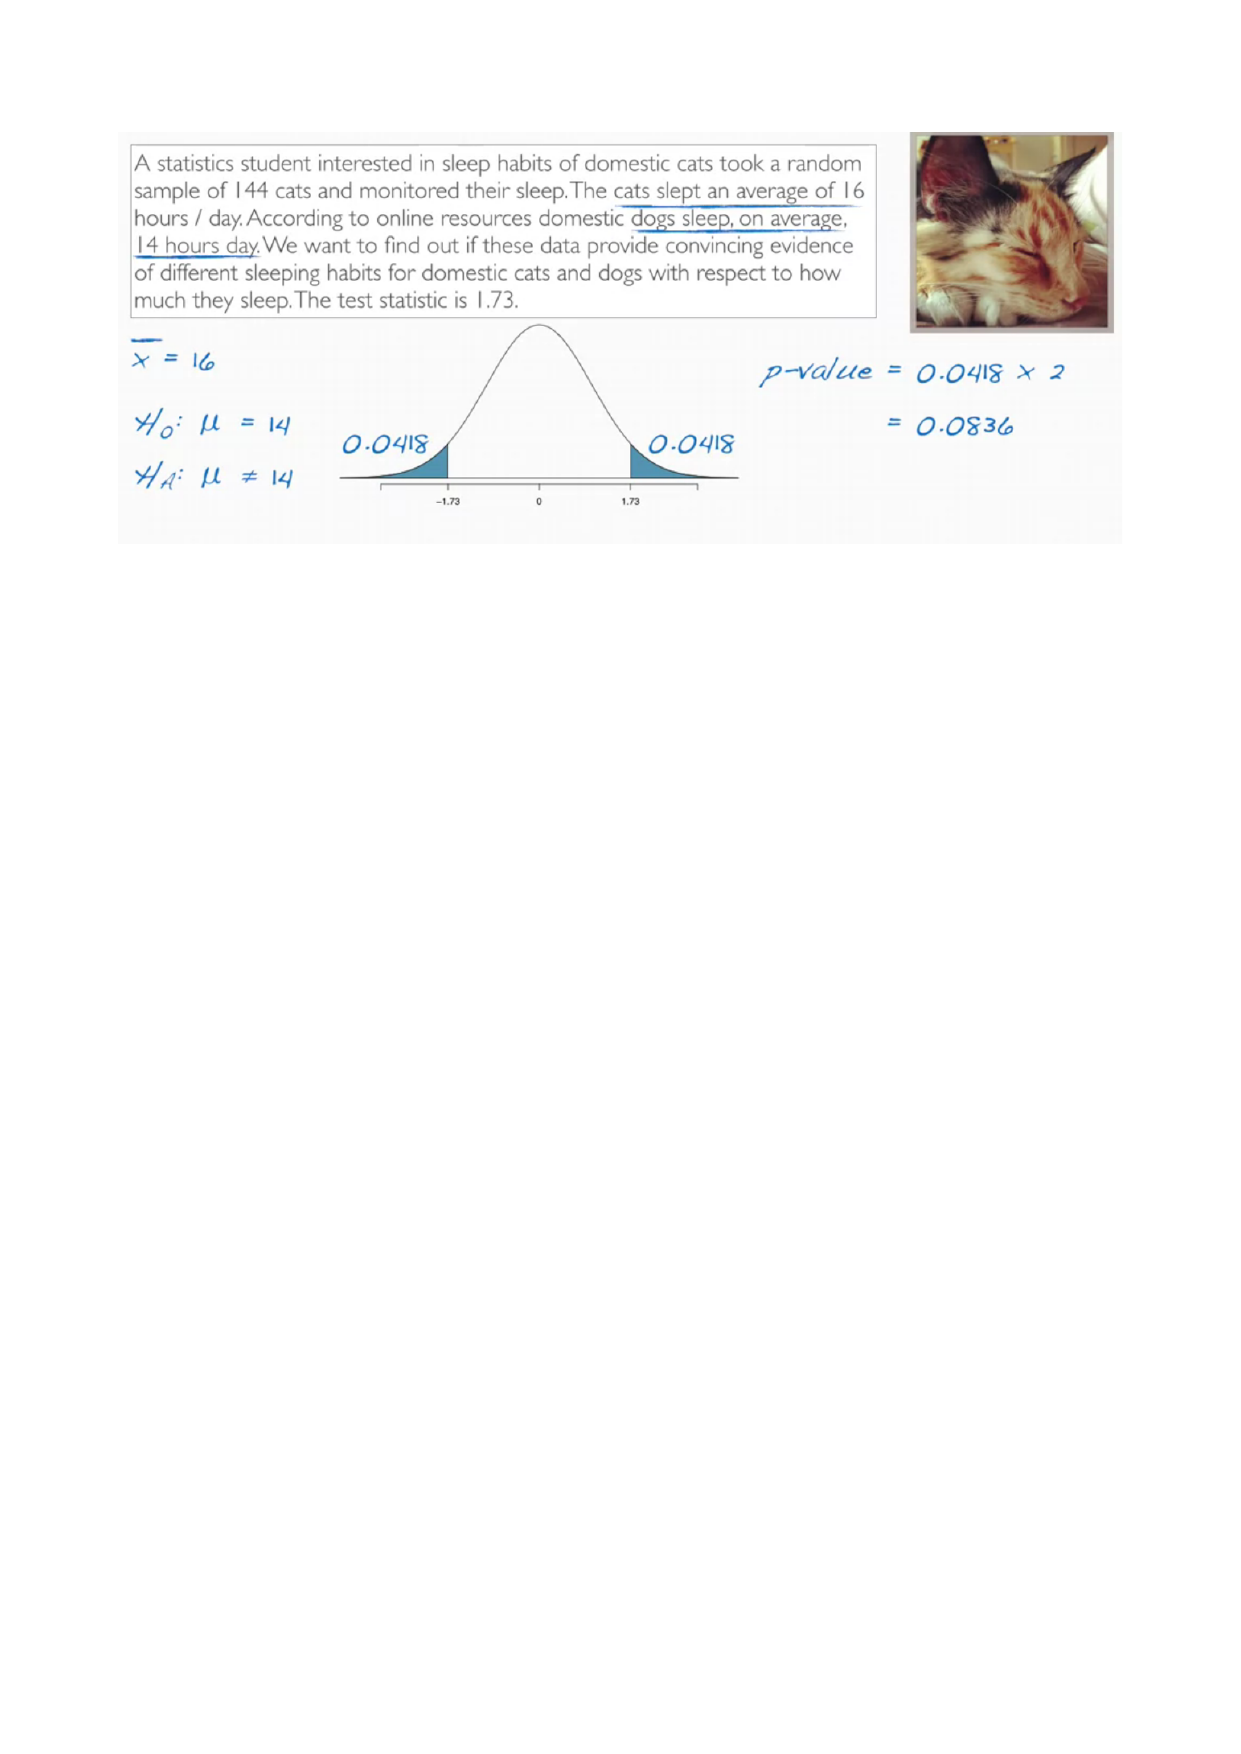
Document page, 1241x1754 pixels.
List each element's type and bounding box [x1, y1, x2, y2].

picture [118, 132, 1123, 544]
